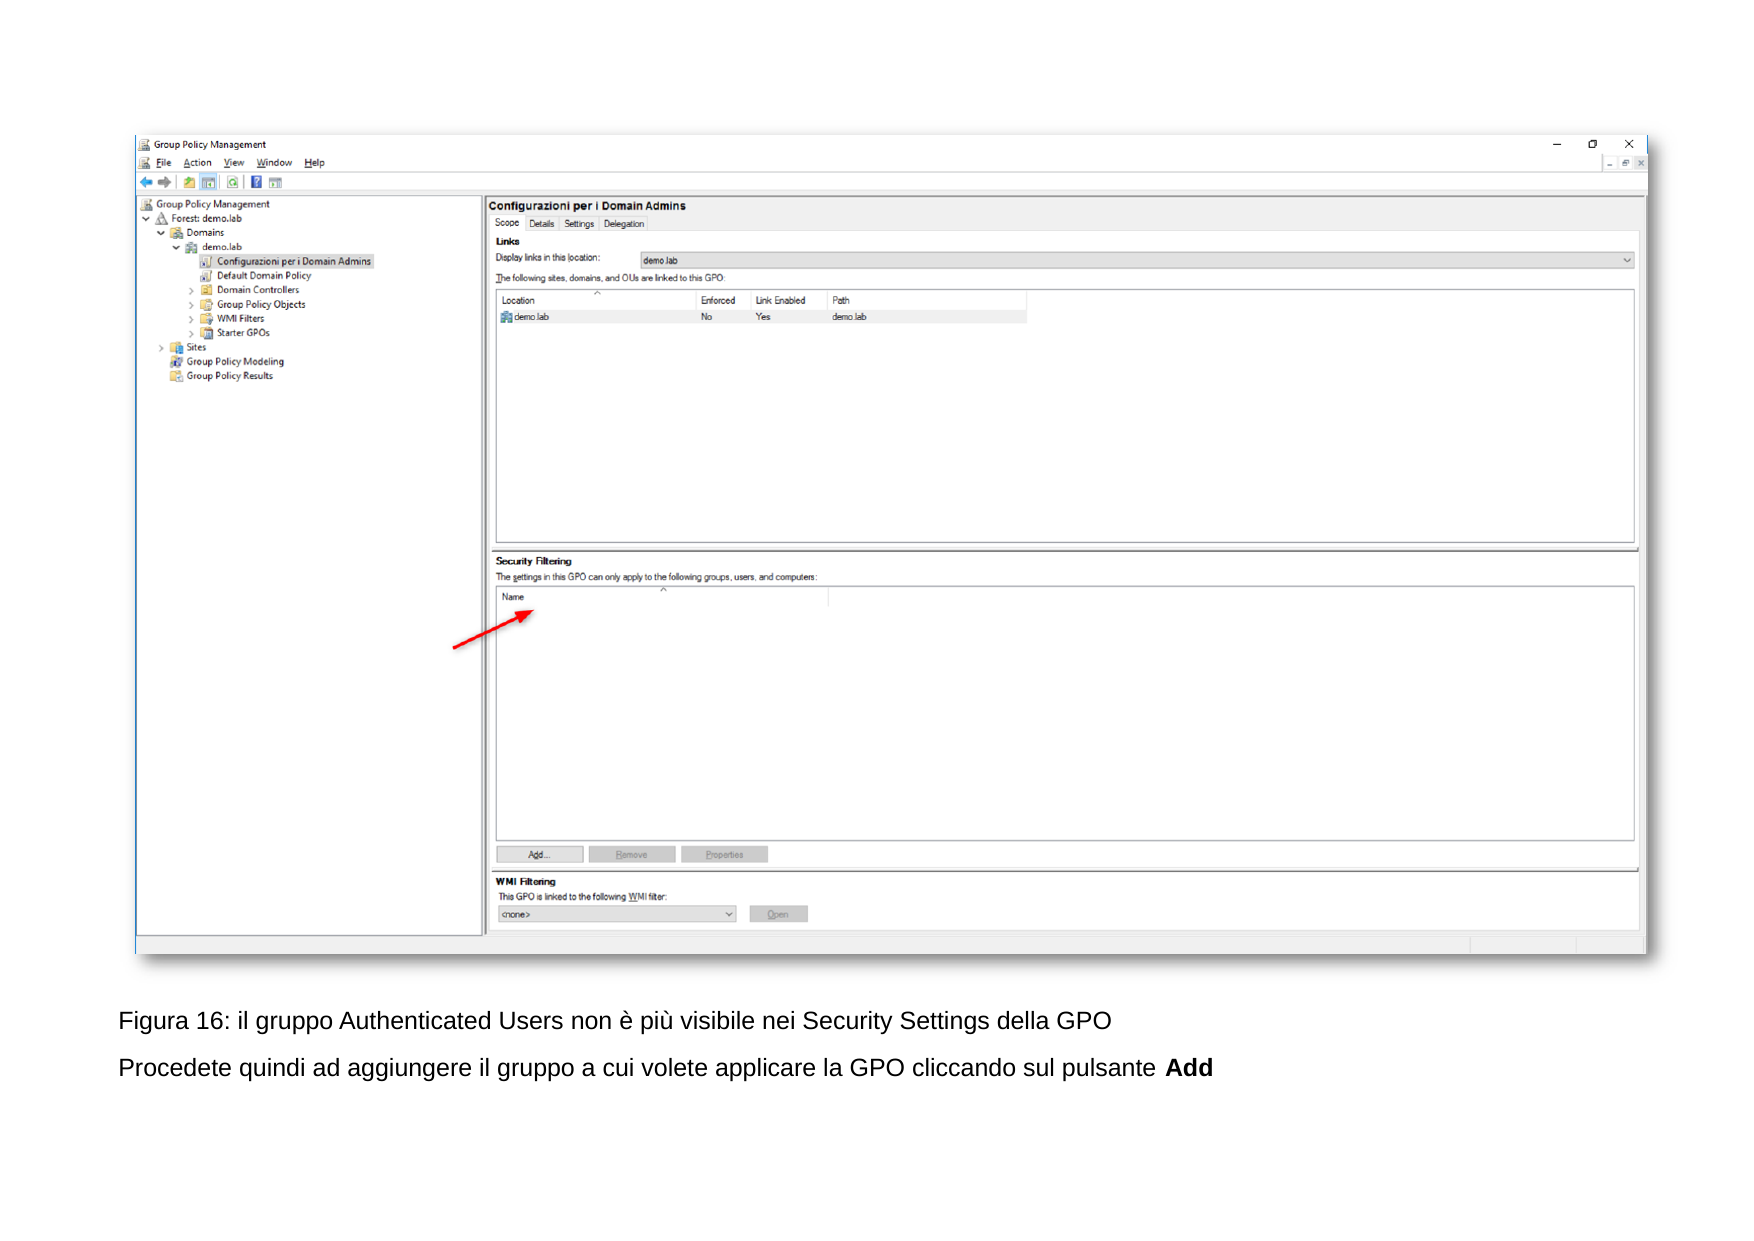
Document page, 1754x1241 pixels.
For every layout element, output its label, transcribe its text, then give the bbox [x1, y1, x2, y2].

picture [118, 118, 1681, 987]
text Procedete quindi ad aggiungere il gruppo a cui volete applicare la GPO cliccando sul pulsante Add [118, 1053, 1636, 1082]
text Figura 16: il gruppo Authenticated Users non è più visibile nei Security Settings della GPO [118, 1006, 1636, 1034]
